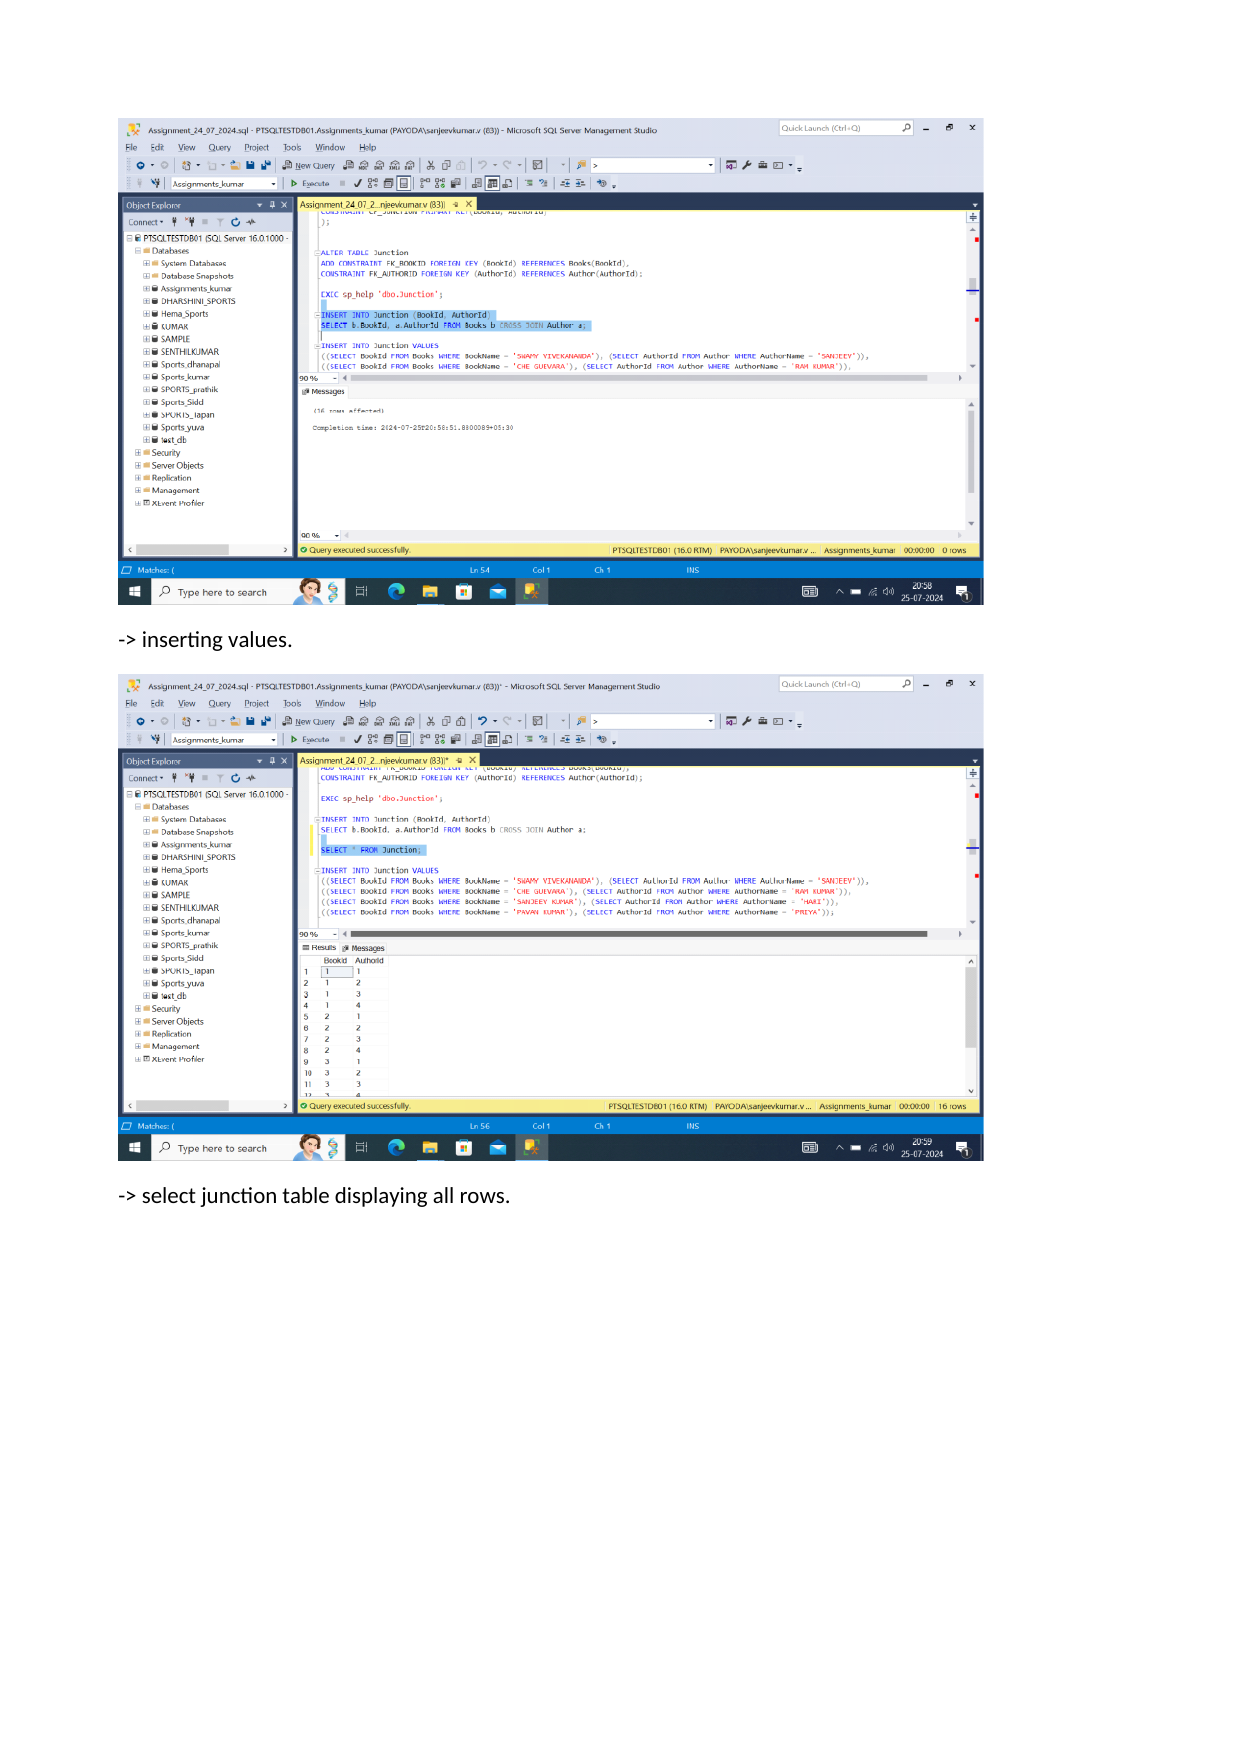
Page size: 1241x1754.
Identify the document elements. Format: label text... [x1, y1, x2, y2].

text -> select junction table displaying all rows. [118, 1182, 1122, 1209]
text -> inserting values. [118, 625, 1122, 653]
